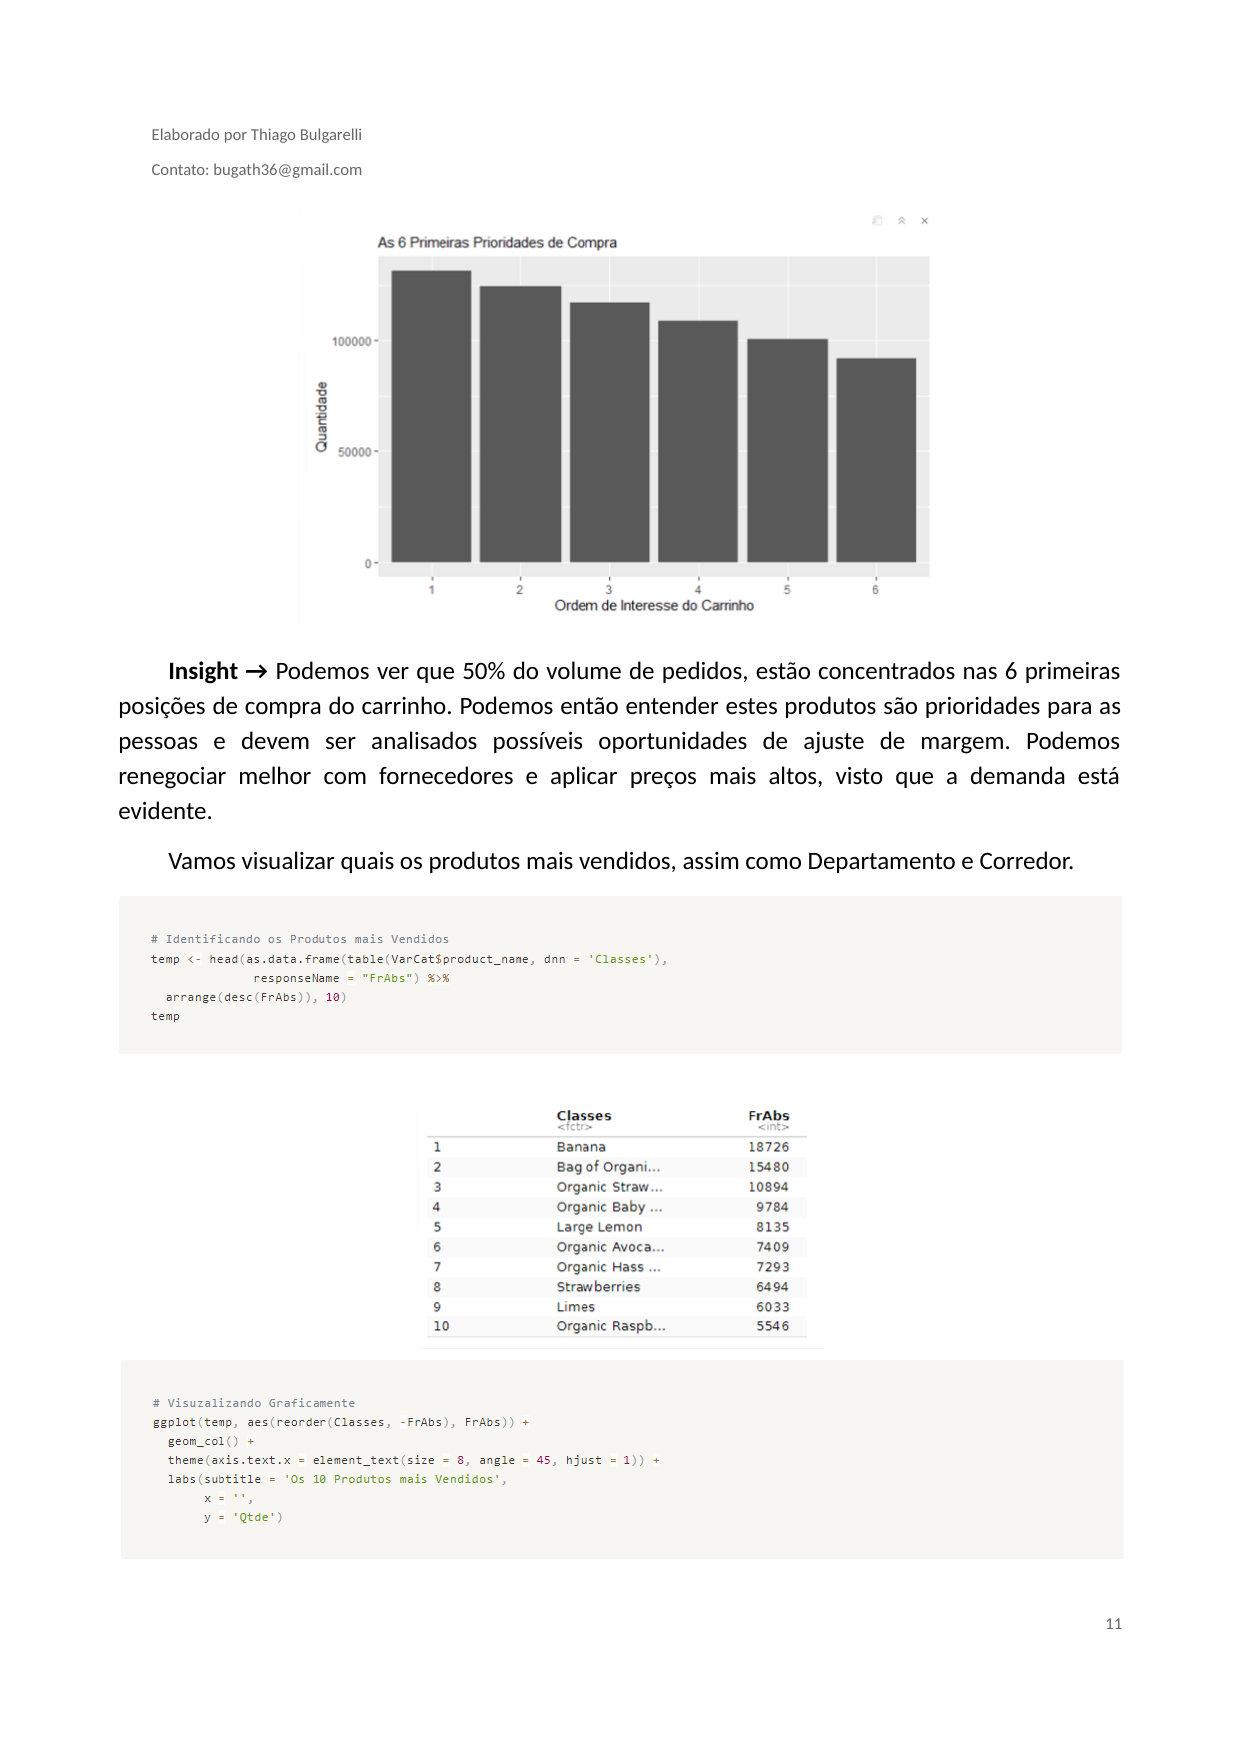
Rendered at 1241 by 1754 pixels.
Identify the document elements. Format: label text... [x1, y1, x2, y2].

picture [119, 1359, 1124, 1560]
text Vamos visualizar quais os produtos mais vendidos, assim como Departamento e Corredor. [118, 845, 1122, 875]
picture [118, 895, 1123, 1054]
text Insight → Podemos ver que 50% do volume de pedidos, estão concentrados nas 6 primeiras posições de compra do carrinho. Podemos então entender estes produtos são prioridades para as pessoas e devem ser analisados possíveis oportunidades de ajuste de margem. Podemos renegociar melhor com fornecedores e aplicar preços mais altos, visto que a demanda está evidente. [118, 655, 1122, 826]
picture [298, 209, 943, 630]
